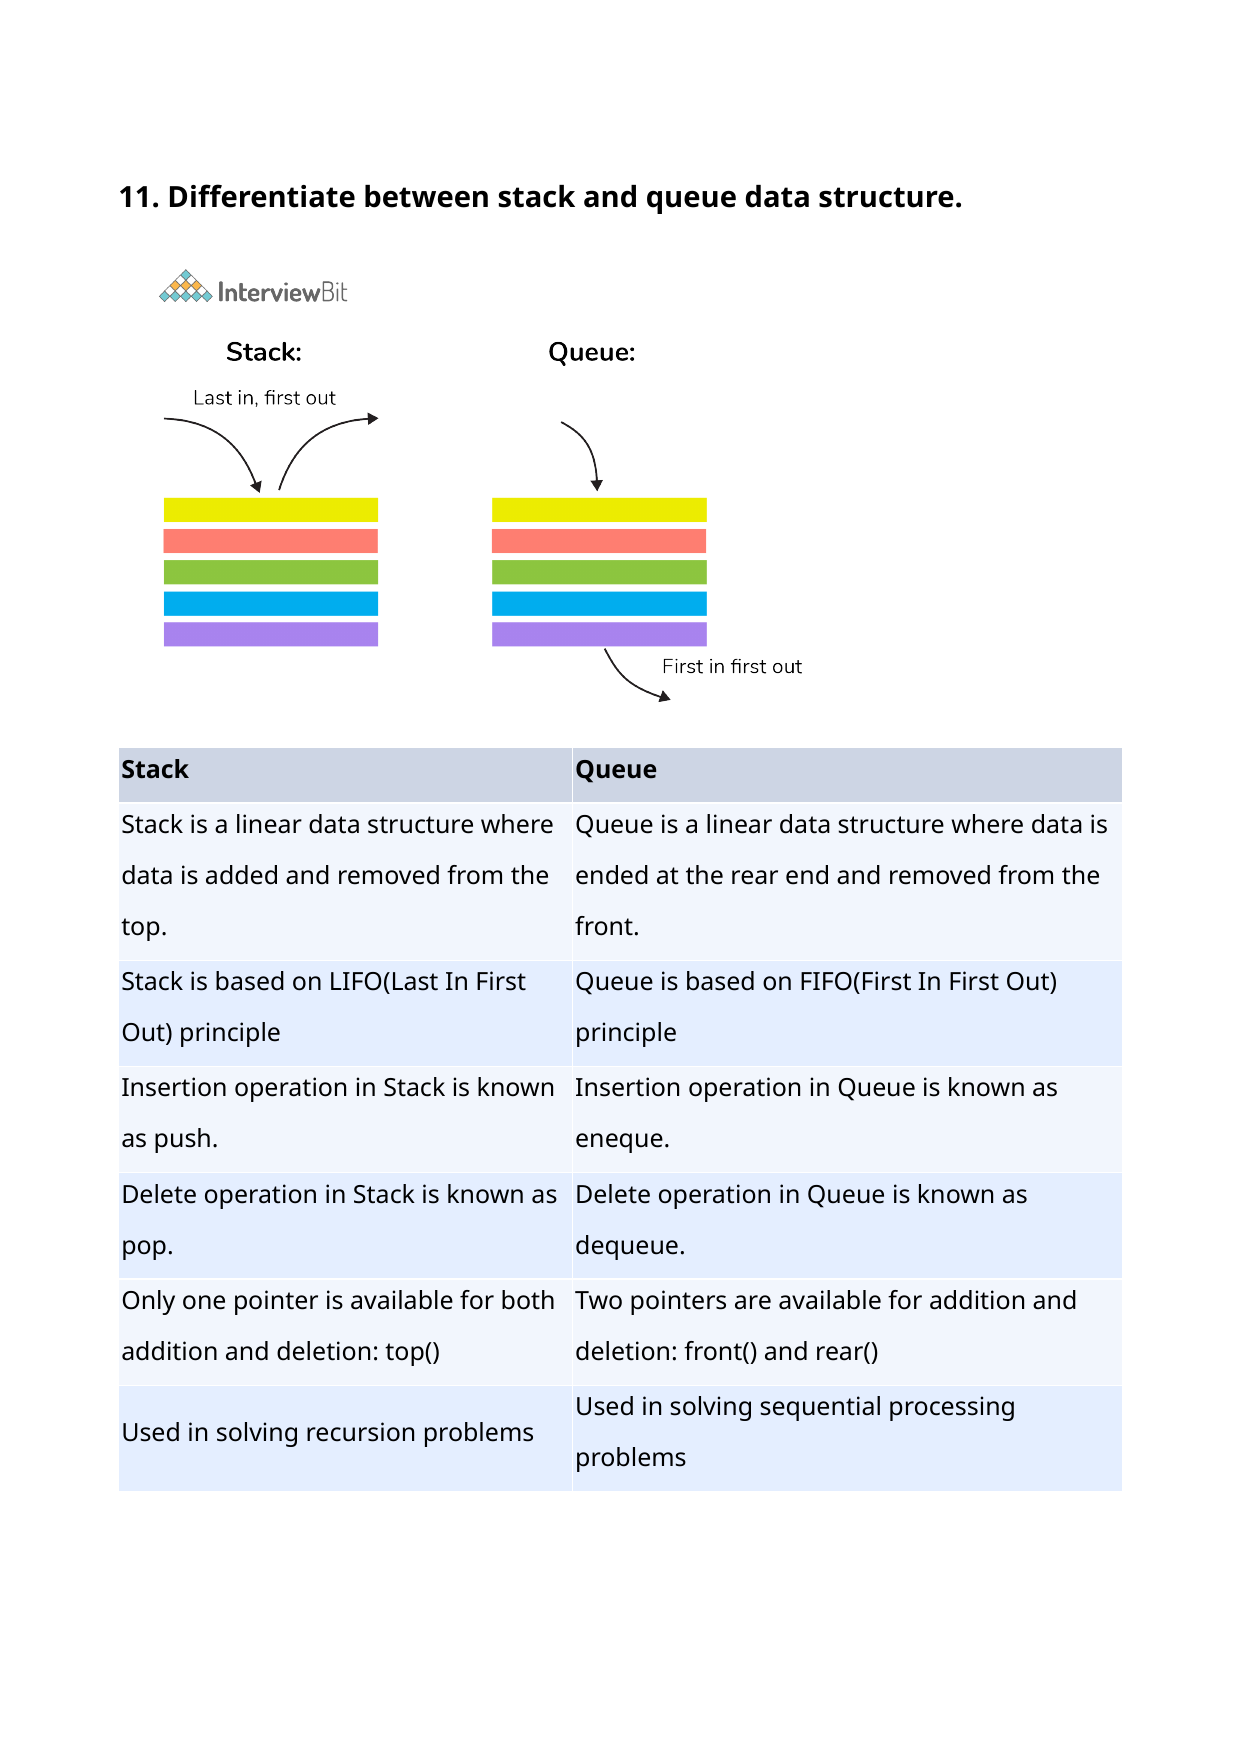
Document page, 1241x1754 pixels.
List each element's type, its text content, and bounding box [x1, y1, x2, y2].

table_cell Stack is a linear data structure where data is added and removed from the top. [119, 804, 572, 960]
table_cell Insertion operation in Stack is known as push. [119, 1067, 572, 1172]
table_cell Queue is a linear data structure where data is ended at the rear end and removed from the front. [573, 804, 1122, 960]
subtitle 11. Differentiate between stack and queue data structure. [118, 176, 1122, 216]
table_cell Delete operation in Stack is known as pop. [119, 1173, 572, 1278]
table_cell Two pointers are available for addition and deletion: front() and rear() [573, 1280, 1122, 1385]
table_cell Used in solving sequential processing problems [573, 1386, 1122, 1491]
table_header Queue [573, 748, 1122, 802]
table_cell Used in solving recursion problems [119, 1386, 572, 1491]
table_cell Stack is based on LIFO(Last In First Out) principle [119, 961, 572, 1066]
picture [118, 235, 828, 733]
table_cell Insertion operation in Queue is known as eneque. [573, 1067, 1122, 1172]
table_cell Queue is based on FIFO(First In First Out) principle [573, 961, 1122, 1066]
table_cell Delete operation in Queue is known as dequeue. [573, 1173, 1122, 1278]
table_cell Only one pointer is available for both addition and deletion: top() [119, 1280, 572, 1385]
table_header Stack [119, 748, 572, 802]
